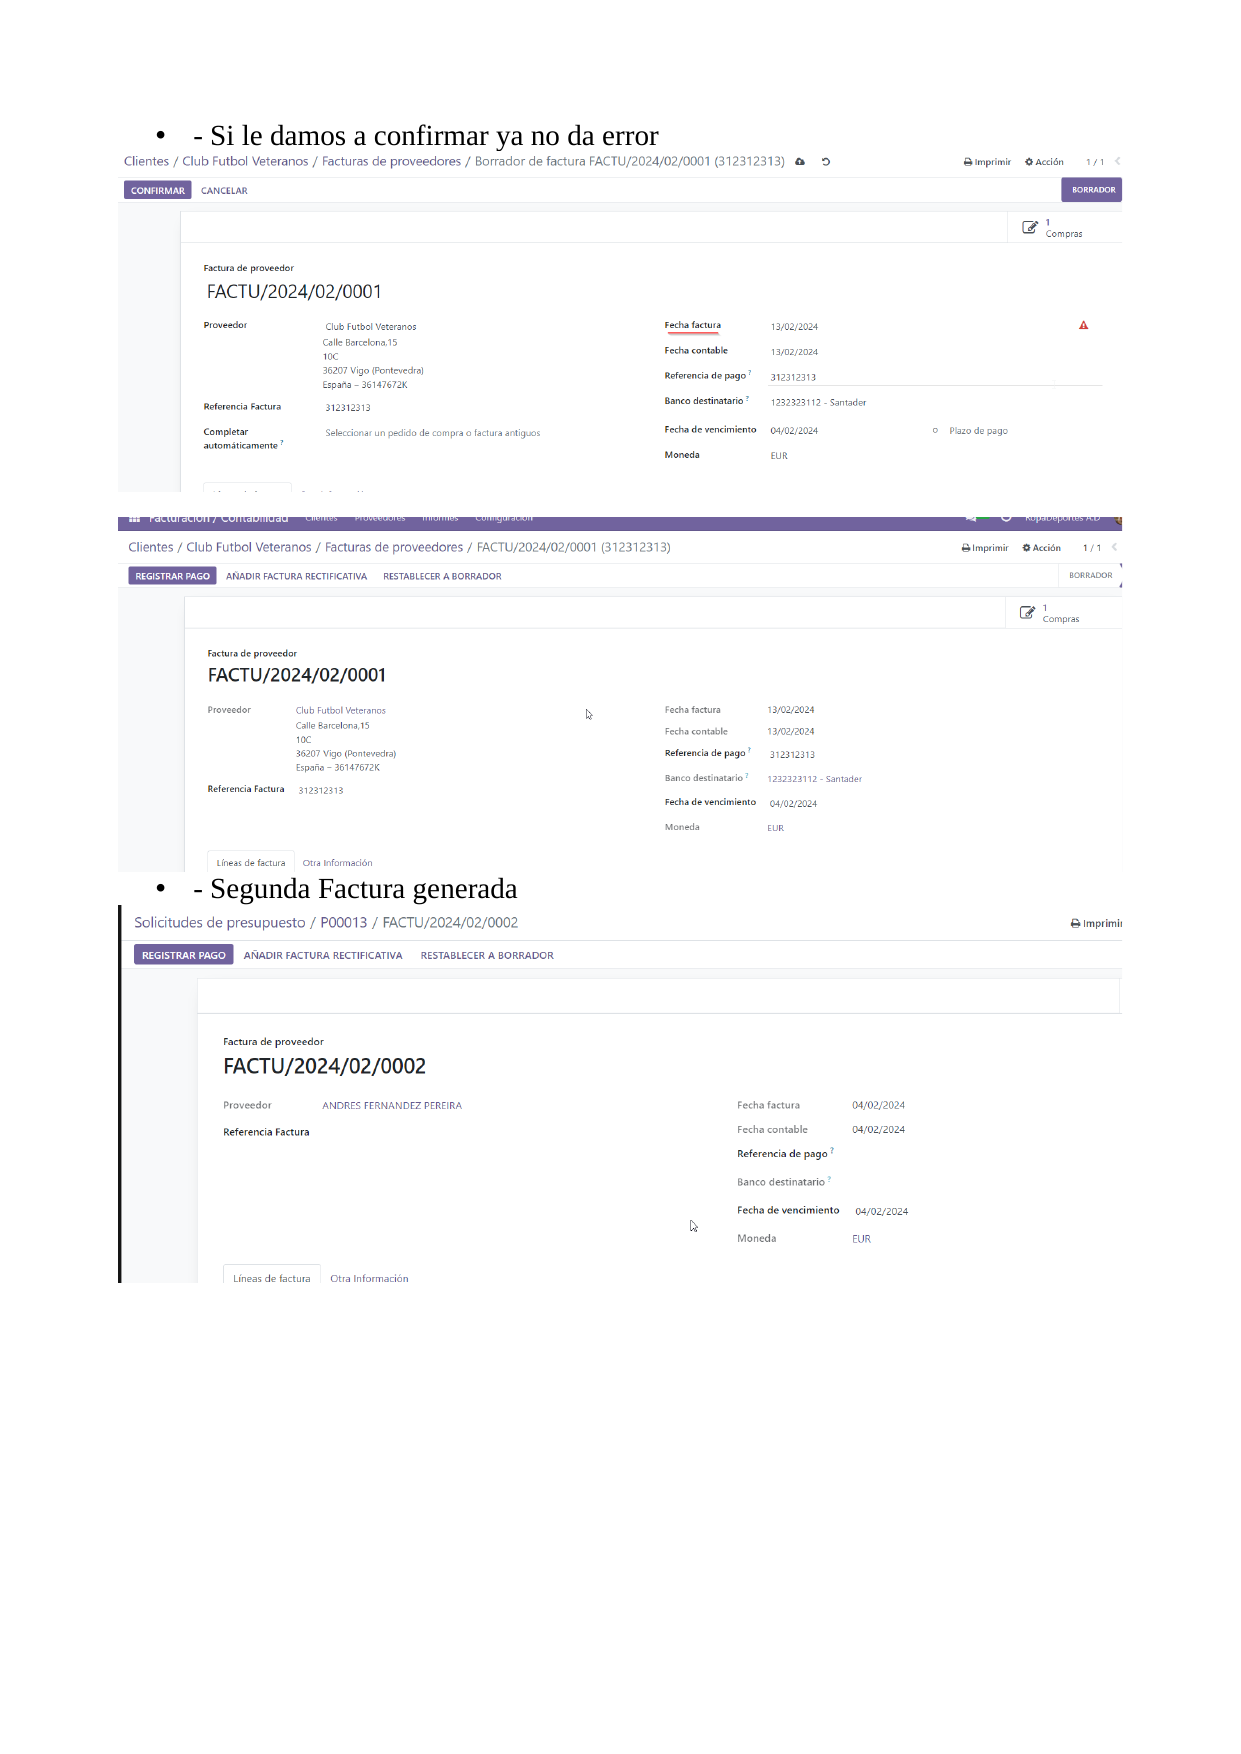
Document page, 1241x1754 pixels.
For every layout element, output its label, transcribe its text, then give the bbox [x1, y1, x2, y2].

picture [118, 517, 1123, 872]
list [156, 492, 1122, 517]
picture [118, 151, 1123, 492]
picture [118, 905, 1123, 1283]
list - Si le damos a confirmar ya no da error [156, 118, 1122, 151]
list - Segunda Factura generada [156, 872, 1122, 905]
